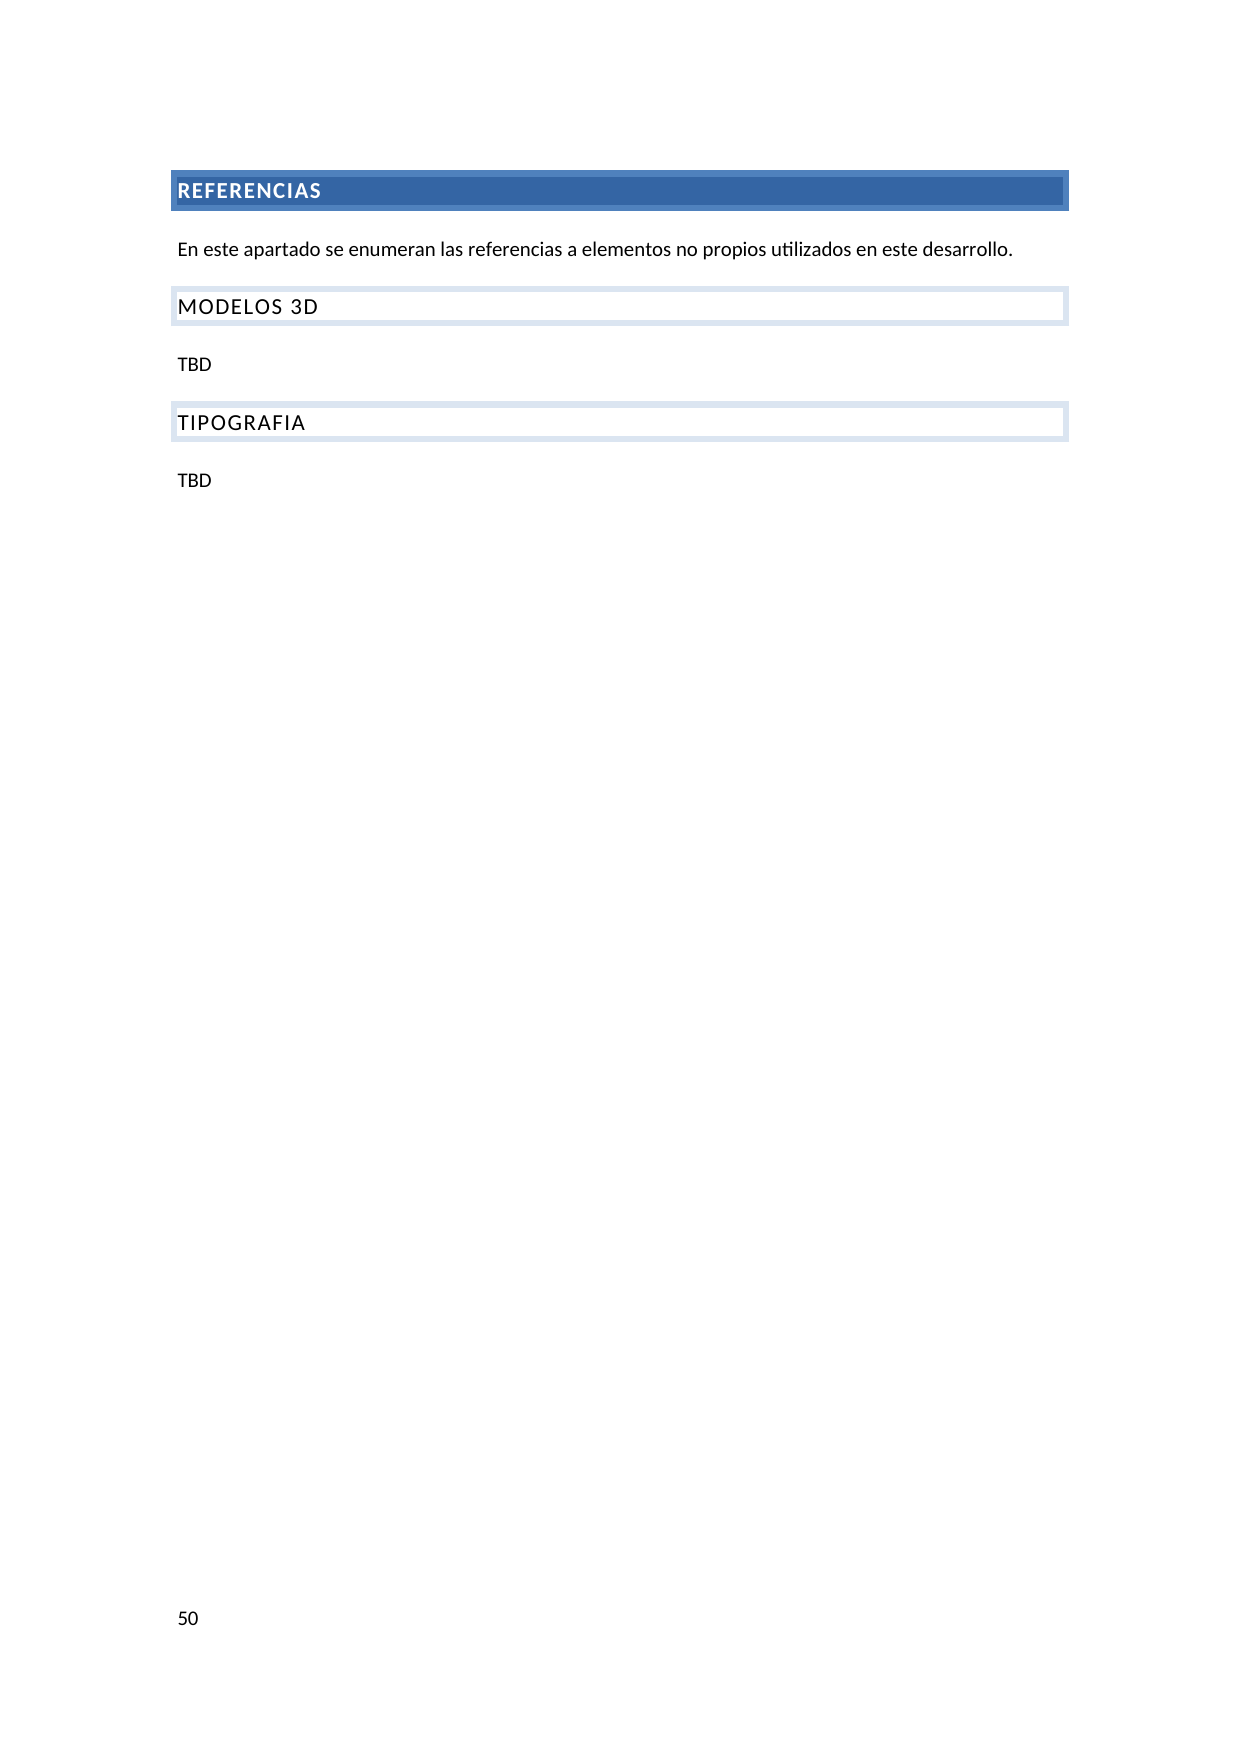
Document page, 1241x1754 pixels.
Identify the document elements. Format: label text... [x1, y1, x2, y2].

subtitle MODELOS 3D [177, 292, 1063, 320]
subtitle TIPOGRAFIA [177, 408, 1063, 436]
text En este apartado se enumeran las referencias a elementos no propios utilizados en este desarrollo. [177, 236, 1063, 261]
text TBD [177, 467, 1063, 492]
subtitle REFERENCIAS [177, 177, 1063, 205]
text TBD [177, 351, 1063, 377]
